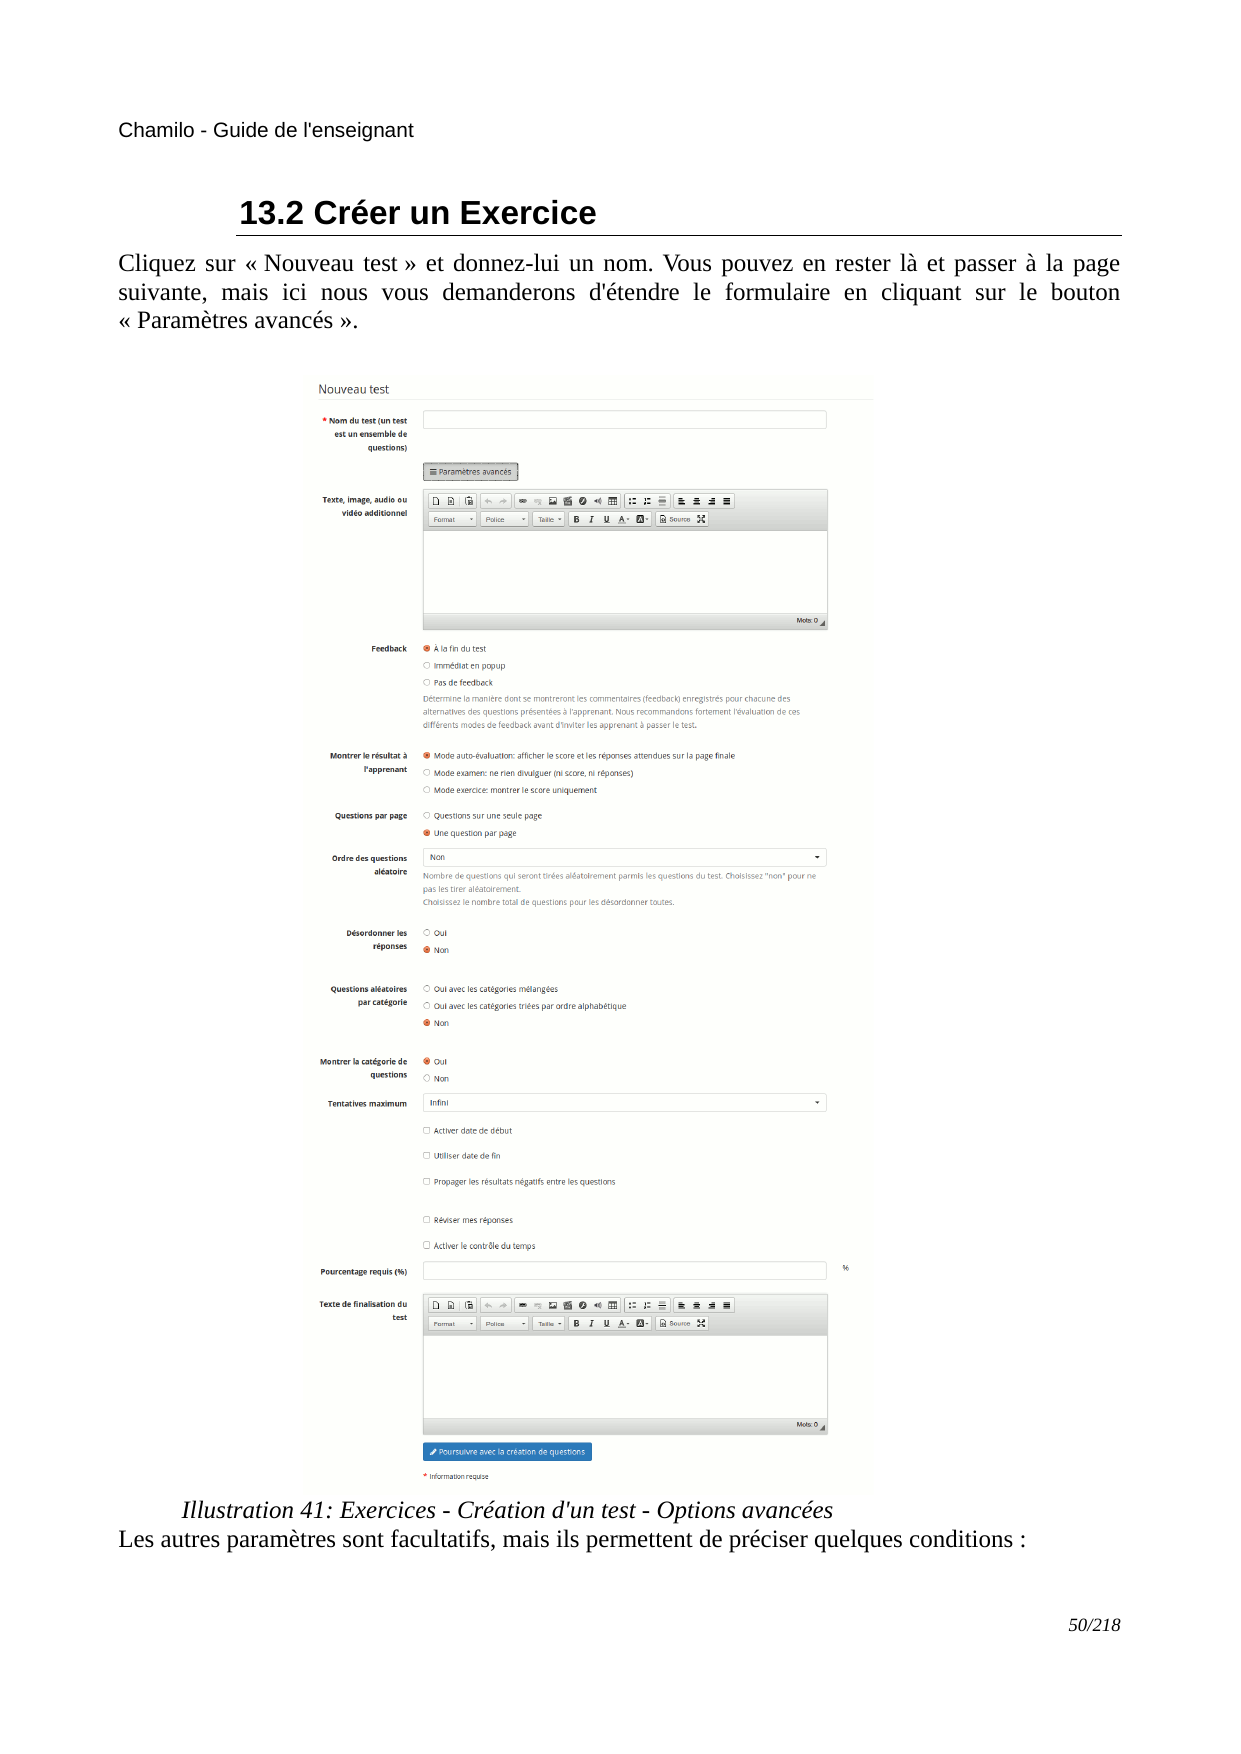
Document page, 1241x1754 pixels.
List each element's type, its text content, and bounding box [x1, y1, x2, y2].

text Illustration 41: Exercices - Création d'un test - Options avancées [181, 376, 1059, 1524]
picture [303, 375, 874, 1495]
text Cliquez sur « Nouveau test » et donnez-lui un nom. Vous pouvez en rester là et passer à la page suivante, mais ici nous vous demanderons d'étendre le formulaire en cliquant sur le bouton « Paramètres avancés ». [118, 248, 1122, 334]
text Les autres paramètres sont facultatifs, mais ils permettent de préciser quelques conditions : [118, 363, 1122, 1552]
subtitle Créer un Exercice [236, 190, 1122, 235]
